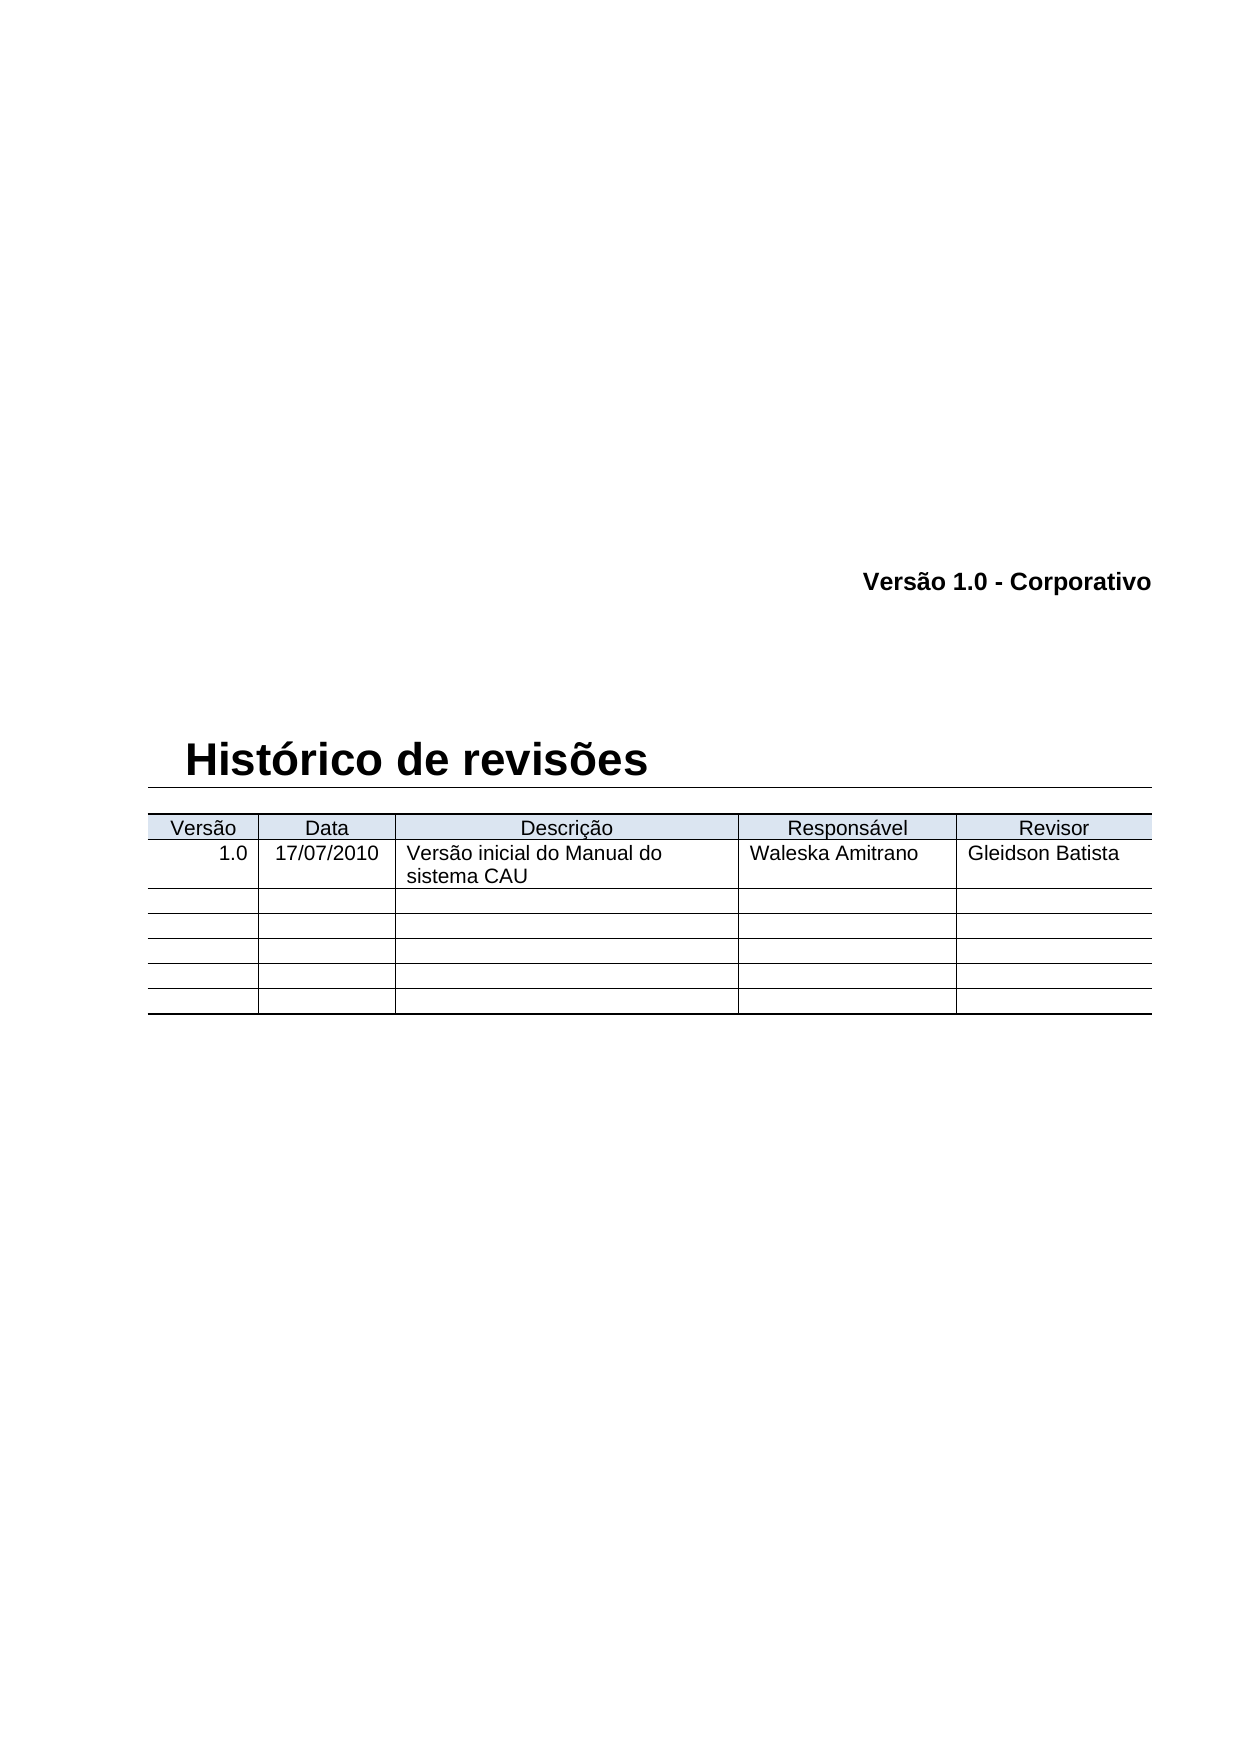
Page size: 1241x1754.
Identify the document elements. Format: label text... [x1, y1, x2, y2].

table_header Responsável [739, 815, 956, 839]
table_cell [148, 989, 258, 1013]
table_cell [739, 914, 956, 938]
table_cell [396, 964, 738, 988]
table_cell [259, 989, 395, 1013]
table_cell [739, 939, 956, 963]
subtitle Histórico de revisões [148, 732, 1152, 787]
text Versão 1.0 - Corporativo [148, 567, 1152, 596]
table_cell 1.0 [148, 840, 258, 888]
table_cell [739, 889, 956, 913]
table_cell [259, 964, 395, 988]
table_cell [957, 914, 1152, 938]
table_cell Versão inicial do Manual do sistema CAU [396, 840, 738, 888]
table_cell [739, 964, 956, 988]
table_cell [957, 989, 1152, 1013]
table_cell [148, 964, 258, 988]
table_header Data [259, 815, 395, 839]
table_cell [148, 889, 258, 913]
table_cell [396, 939, 738, 963]
table_cell [957, 964, 1152, 988]
table_header Descrição [396, 815, 738, 839]
table_cell Gleidson Batista [957, 840, 1152, 888]
table_cell 17/07/2010 [259, 840, 395, 888]
table_cell [957, 889, 1152, 913]
table_header Revisor [957, 815, 1152, 839]
table_cell [957, 939, 1152, 963]
table_cell [259, 889, 395, 913]
table_cell [396, 914, 738, 938]
table_header Versão [148, 815, 258, 839]
table_cell [739, 989, 956, 1013]
table_cell [259, 914, 395, 938]
table_cell [396, 989, 738, 1013]
table_cell [148, 914, 258, 938]
table_cell [259, 939, 395, 963]
table_cell [396, 889, 738, 913]
table_cell [148, 939, 258, 963]
table_cell Waleska Amitrano [739, 840, 956, 888]
